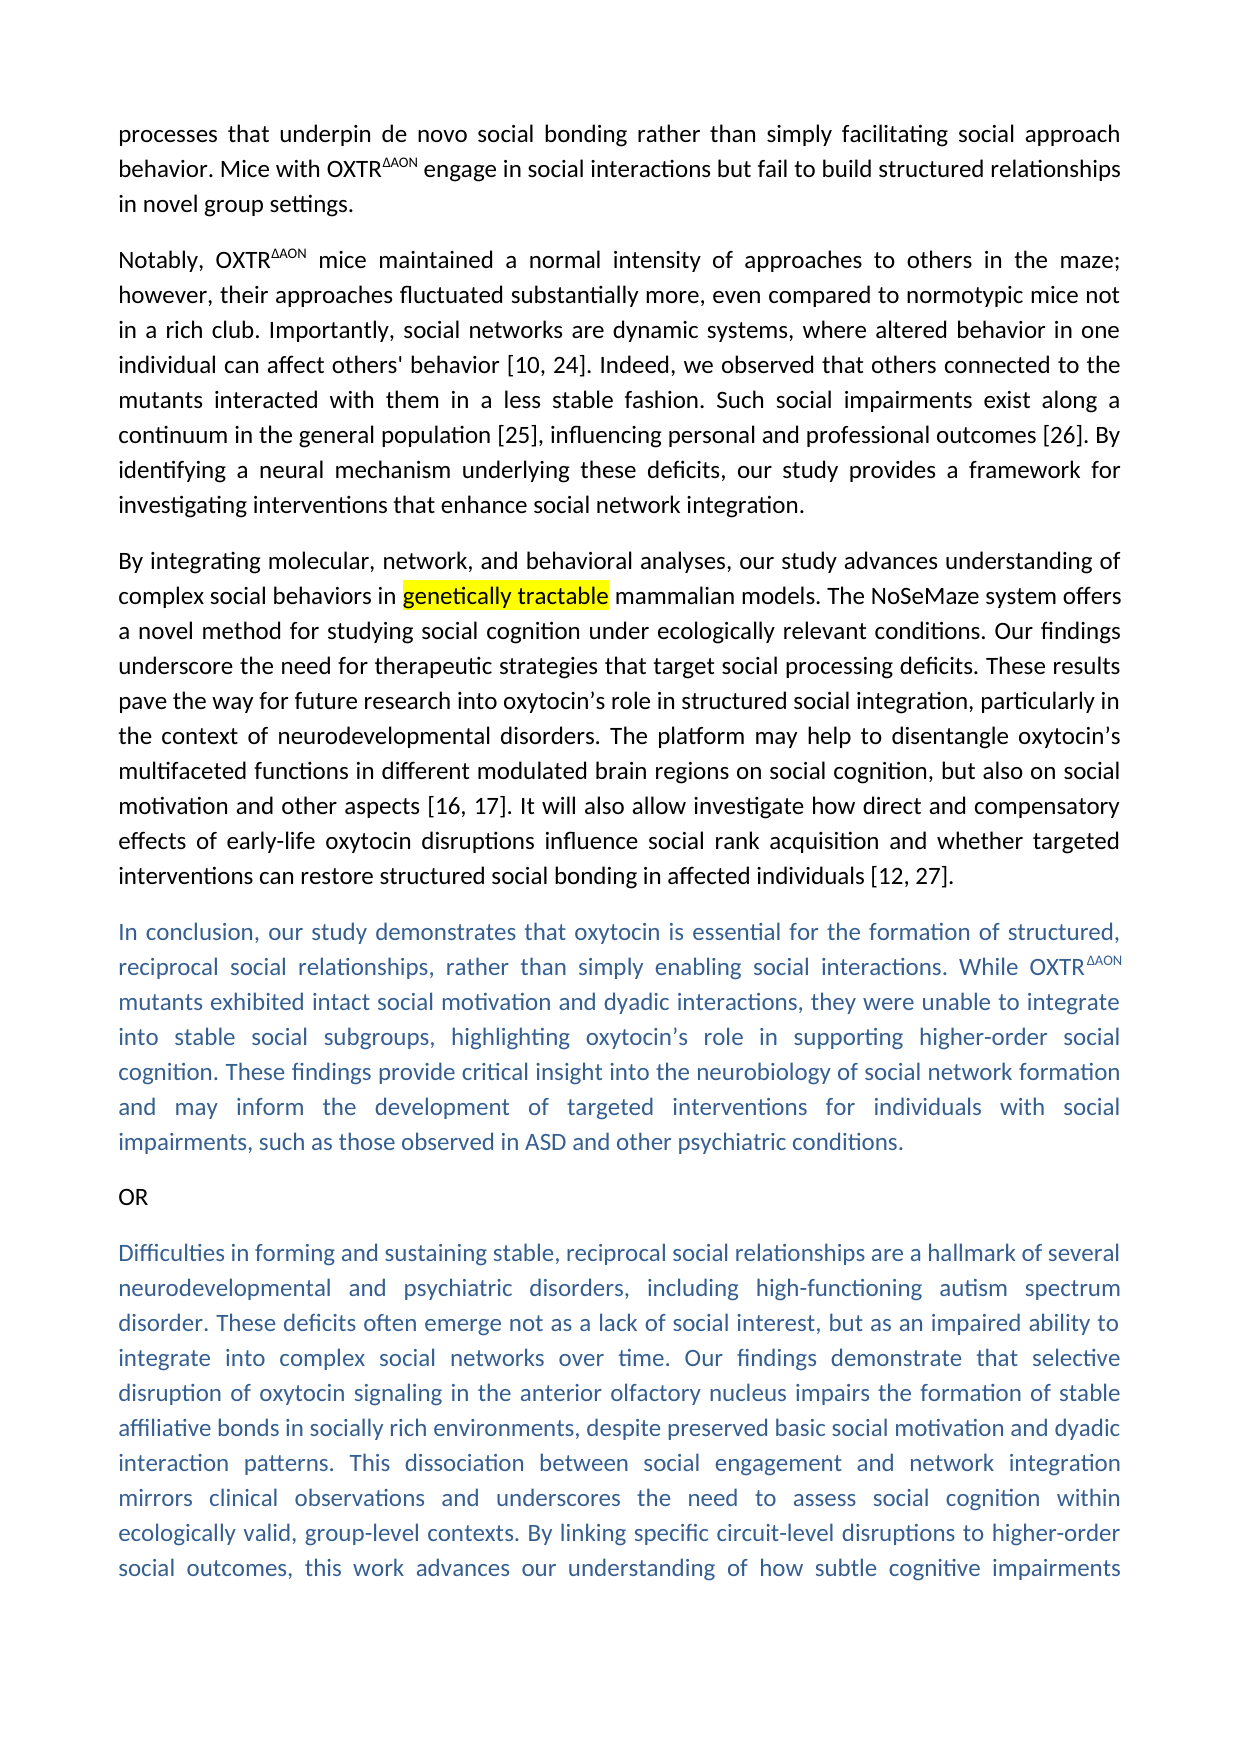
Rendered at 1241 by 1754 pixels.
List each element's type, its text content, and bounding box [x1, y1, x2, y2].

text OR [118, 1181, 1122, 1212]
text In conclusion, our study demonstrates that oxytocin is essential for the formation of structured, reciprocal social relationships, rather than simply enabling social interactions. While OXTRΔAON mutants exhibited intact social motivation and dyadic interactions, they were unable to integrate into stable social subgroups, highlighting oxytocin’s role in supporting higher-order social cognition. These findings provide critical insight into the neurobiology of social network formation and may inform the development of targeted interventions for individuals with social impairments, such as those observed in ASD and other psychiatric conditions. [118, 916, 1122, 1156]
text Notably, OXTRΔAON mice maintained a normal intensity of approaches to others in the maze; however, their approaches fluctuated substantially more, even compared to normotypic mice not in a rich club. Importantly, social networks are dynamic systems, where altered behavior in one individual can affect others' behavior [10, 24]. Indeed, we observed that others connected to the mutants interacted with them in a less stable fashion. Such social impairments exist along a continuum in the general population [25], influencing personal and professional outcomes [26]. By identifying a neural mechanism underlying these deficits, our study provides a framework for investigating interventions that enhance social network integration. [118, 244, 1122, 519]
text Difficulties in forming and sustaining stable, reciprocal social relationships are a hallmark of several neurodevelopmental and psychiatric disorders, including high-functioning autism spectrum disorder. These deficits often emerge not as a lack of social interest, but as an impaired ability to integrate into complex social networks over time. Our findings demonstrate that selective disruption of oxytocin signaling in the anterior olfactory nucleus impairs the formation of stable affiliative bonds in socially rich environments, despite preserved basic social motivation and dyadic interaction patterns. This dissociation between social engagement and network integration mirrors clinical observations and underscores the need to assess social cognition within ecologically valid, group-level contexts. By linking specific circuit-level disruptions to higher-order social outcomes, this work advances our understanding of how subtle cognitive impairments [118, 1237, 1122, 1583]
text By integrating molecular, network, and behavioral analyses, our study advances understanding of complex social behaviors in genetically tractable mammalian models. The NoSeMaze system offers a novel method for studying social cognition under ecologically relevant conditions. Our findings underscore the need for therapeutic strategies that target social processing deficits. These results pave the way for future research into oxytocin’s role in structured social integration, particularly in the context of neurodevelopmental disorders. The platform may help to disentangle oxytocin’s multifaceted functions in different modulated brain regions on social cognition, but also on social motivation and other aspects [16, 17]. It will also allow investigate how direct and compensatory effects of early-life oxytocin disruptions influence social rank acquisition and whether targeted interventions can restore structured social bonding in affected individuals [12, 27]. [118, 545, 1122, 890]
text processes that underpin de novo social bonding rather than simply facilitating social approach behavior. Mice with OXTRΔAON engage in social interactions but fail to build structured relationships in novel group settings. [118, 118, 1122, 219]
